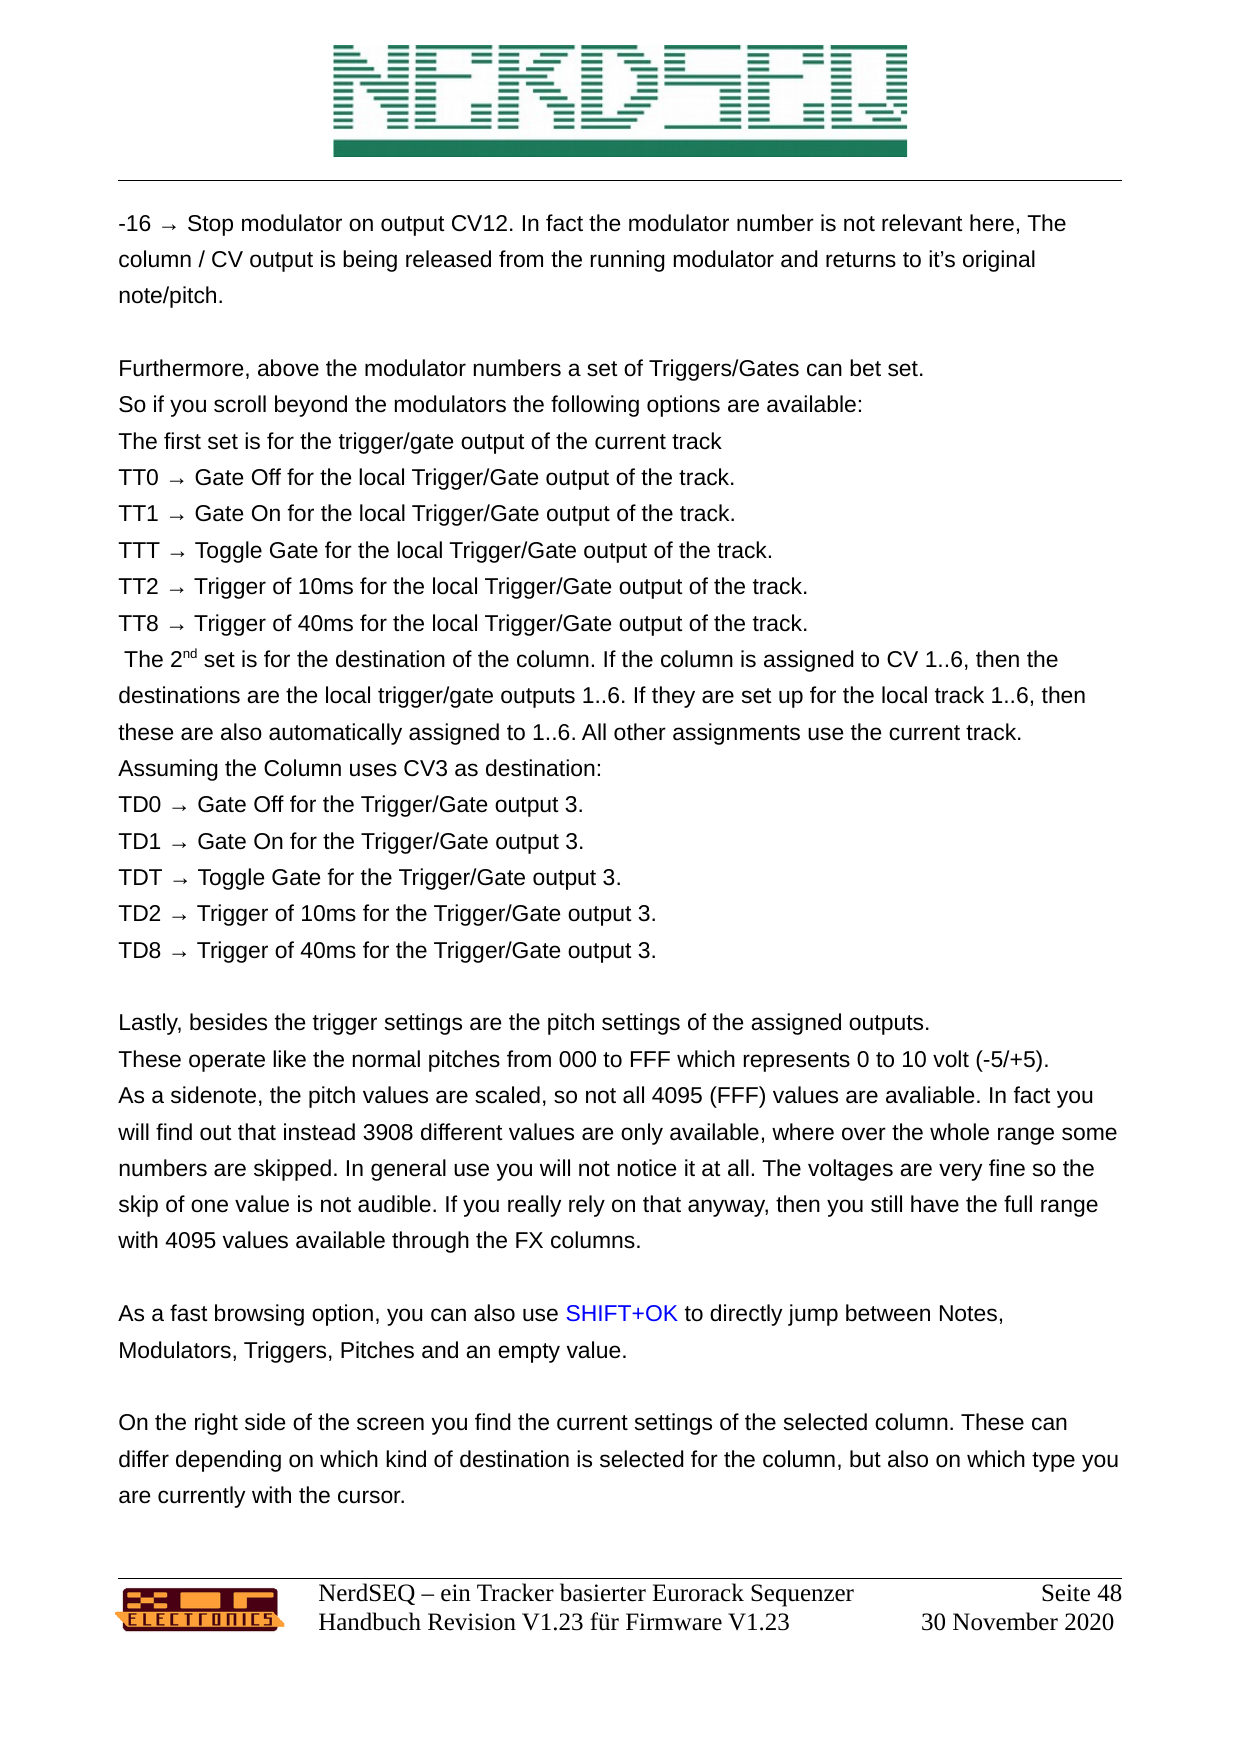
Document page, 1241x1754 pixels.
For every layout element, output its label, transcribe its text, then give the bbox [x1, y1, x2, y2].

text The first set is for the trigger/gate output of the current track [118, 428, 1122, 454]
text On the right side of the screen you find the current settings of the selected column. These can differ depending on which kind of destination is selected for the column, but also on which type you are currently with the cursor. [118, 1409, 1122, 1508]
text As a sidenote, the pitch values are scaled, so not all 4095 (FFF) values are avaliable. In fact you will find out that instead 3908 different values are only available, where over the whole range some numbers are skipped. In general use you will not notice it at all. The voltages are very fine so the skip of one value is not audible. If you really rely on that anyway, then you still have the full range with 4095 values available through the FX columns. [118, 1082, 1122, 1254]
text Assuming the Column uses CV3 as destination: [118, 755, 1122, 781]
text TT2 → Trigger of 10ms for the local Trigger/Gate output of the track. [118, 573, 1122, 599]
text As a fast browsing option, you can also use SHIFT+OK to directly jump between Notes, Modulators, Triggers, Pitches and an empty value. [118, 1300, 1122, 1363]
text TD1 → Gate On for the Trigger/Gate output 3. [118, 828, 1122, 854]
picture [115, 1584, 285, 1634]
text TT0 → Gate Off for the local Trigger/Gate output of the track. [118, 464, 1122, 490]
text So if you scroll beyond the modulators the following options are available: [118, 391, 1122, 418]
text Furthermore, above the modulator numbers a set of Triggers/Gates can bet set. [118, 355, 1122, 381]
text TD0 → Gate Off for the Trigger/Gate output 3. [118, 791, 1122, 818]
text TTT → Toggle Gate for the local Trigger/Gate output of the track. [118, 537, 1122, 563]
text The 2nd set is for the destination of the column. If the column is assigned to CV 1..6, then the destinations are the local trigger/gate outputs 1..6. If they are set up for the local track 1..6, then these are also automatically assigned to 1..6. All other assignments use the current track. [118, 646, 1122, 745]
text -16 → Stop modulator on output CV12. In fact the modulator number is not relevant here, The column / CV output is being released from the running modulator and returns to it’s original note/pitch. [118, 209, 1122, 309]
text TT8 → Trigger of 40ms for the local Trigger/Gate output of the track. [118, 609, 1122, 636]
text TD2 → Trigger of 10ms for the Trigger/Gate output 3. [118, 900, 1122, 927]
text TD8 → Trigger of 40ms for the Trigger/Gate output 3. [118, 937, 1122, 963]
text Lastly, besides the trigger settings are the pitch settings of the assigned outputs. [118, 1009, 1122, 1036]
text These operate like the normal pitches from 000 to FFF which represents 0 to 10 volt (-5/+5). [118, 1046, 1122, 1072]
text TDT → Toggle Gate for the Trigger/Gate output 3. [118, 864, 1122, 890]
text TT1 → Gate On for the local Trigger/Gate output of the track. [118, 500, 1122, 527]
picture [333, 45, 908, 157]
